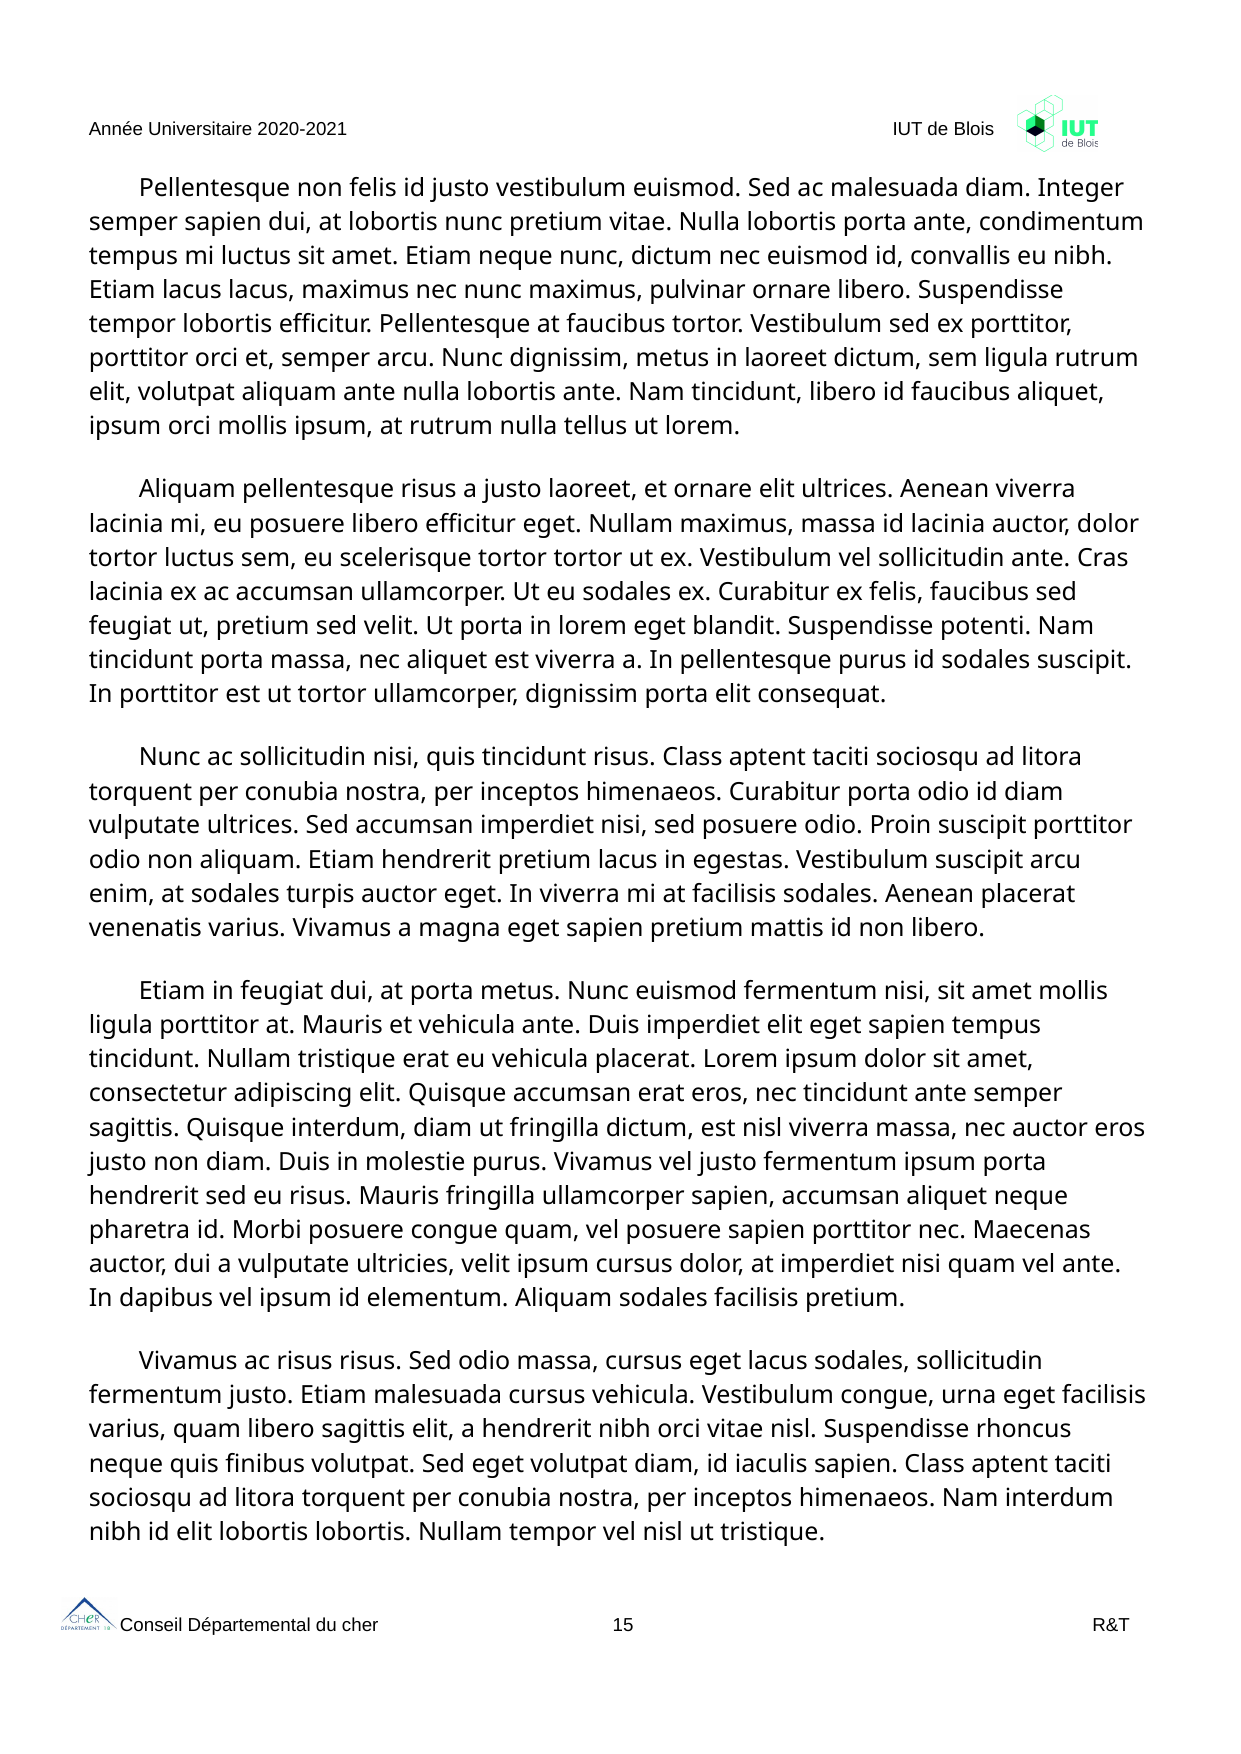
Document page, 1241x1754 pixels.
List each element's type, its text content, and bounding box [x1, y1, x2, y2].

text Nunc ac sollicitudin nisi, quis tincidunt risus. Class aptent taciti sociosqu ad litora torquent per conubia nostra, per inceptos himenaeos. Curabitur porta odio id diam vulputate ultrices. Sed accumsan imperdiet nisi, sed posuere odio. Proin suscipit porttitor odio non aliquam. Etiam hendrerit pretium lacus in egestas. Vestibulum suscipit arcu enim, at sodales turpis auctor eget. In viverra mi at facilisis sodales. Aenean placerat venenatis varius. Vivamus a magna eget sapien pretium mattis id non libero. [88, 739, 1152, 943]
text Aliquam pellentesque risus a justo laoreet, et ornare elit ultrices. Aenean viverra lacinia mi, eu posuere libero efficitur eget. Nullam maximus, massa id lacinia auctor, dolor tortor luctus sem, eu scelerisque tortor tortor ut ex. Vestibulum vel sollicitudin ante. Cras lacinia ex ac accumsan ullamcorper. Ut eu sodales ex. Curabitur ex felis, faucibus sed feugiat ut, pretium sed velit. Ut porta in lorem eget blandit. Suspendisse potenti. Nam tincidunt porta massa, nec aliquet est viverra a. In pellentesque purus id sodales suscipit. In porttitor est ut tortor ullamcorper, dignissim porta elit consequat. [88, 471, 1152, 709]
picture [1017, 95, 1098, 152]
text Pellentesque non felis id justo vestibulum euismod. Sed ac malesuada diam. Integer semper sapien dui, at lobortis nunc pretium vitae. Nulla lobortis porta ante, condimentum tempus mi luctus sit amet. Etiam neque nunc, dictum nec euismod id, convallis eu nibh. Etiam lacus lacus, maximus nec nunc maximus, pulvinar ornare libero. Suspendisse tempor lobortis efficitur. Pellentesque at faucibus tortor. Vestibulum sed ex porttitor, porttitor orci et, semper arcu. Nunc dignissim, metus in laoreet dictum, sem ligula rutrum elit, volutpat aliquam ante nulla lobortis ante. Nam tincidunt, libero id faucibus aliquet, ipsum orci mollis ipsum, at rutrum nulla tellus ut lorem. [88, 169, 1152, 442]
text Etiam in feugiat dui, at porta metus. Nunc euismod fermentum nisi, sit amet mollis ligula porttitor at. Mauris et vehicula ante. Duis imperdiet elit eget sapien tempus tincidunt. Nullam tristique erat eu vehicula placerat. Lorem ipsum dolor sit amet, consectetur adipiscing elit. Quisque accumsan erat eros, nec tincidunt ante semper sagittis. Quisque interdum, diam ut fringilla dictum, est nisl viverra massa, nec auctor eros justo non diam. Duis in molestie purus. Vivamus vel justo fermentum ipsum porta hendrerit sed eu risus. Mauris fringilla ullamcorper sapien, accumsan aliquet neque pharetra id. Morbi posuere congue quam, vel posuere sapien porttitor nec. Maecenas auctor, dui a vulputate ultricies, velit ipsum cursus dolor, at imperdiet nisi quam vel ante. In dapibus vel ipsum id elementum. Aliquam sodales facilisis pretium. [88, 973, 1152, 1313]
text Vivamus ac risus risus. Sed odio massa, cursus eget lacus sodales, sollicitudin fermentum justo. Etiam malesuada cursus vehicula. Vestibulum congue, urna eget facilisis varius, quam libero sagittis elit, a hendrerit nibh orci vitae nisl. Suspendisse rhoncus neque quis finibus volutpat. Sed eget volutpat diam, id iaculis sapien. Class aptent taciti sociosqu ad litora torquent per conubia nostra, per inceptos himenaeos. Nam interdum nibh id elit lobortis lobortis. Nullam tempor vel nisl ut tristique. [88, 1343, 1152, 1547]
picture [61, 1597, 118, 1630]
